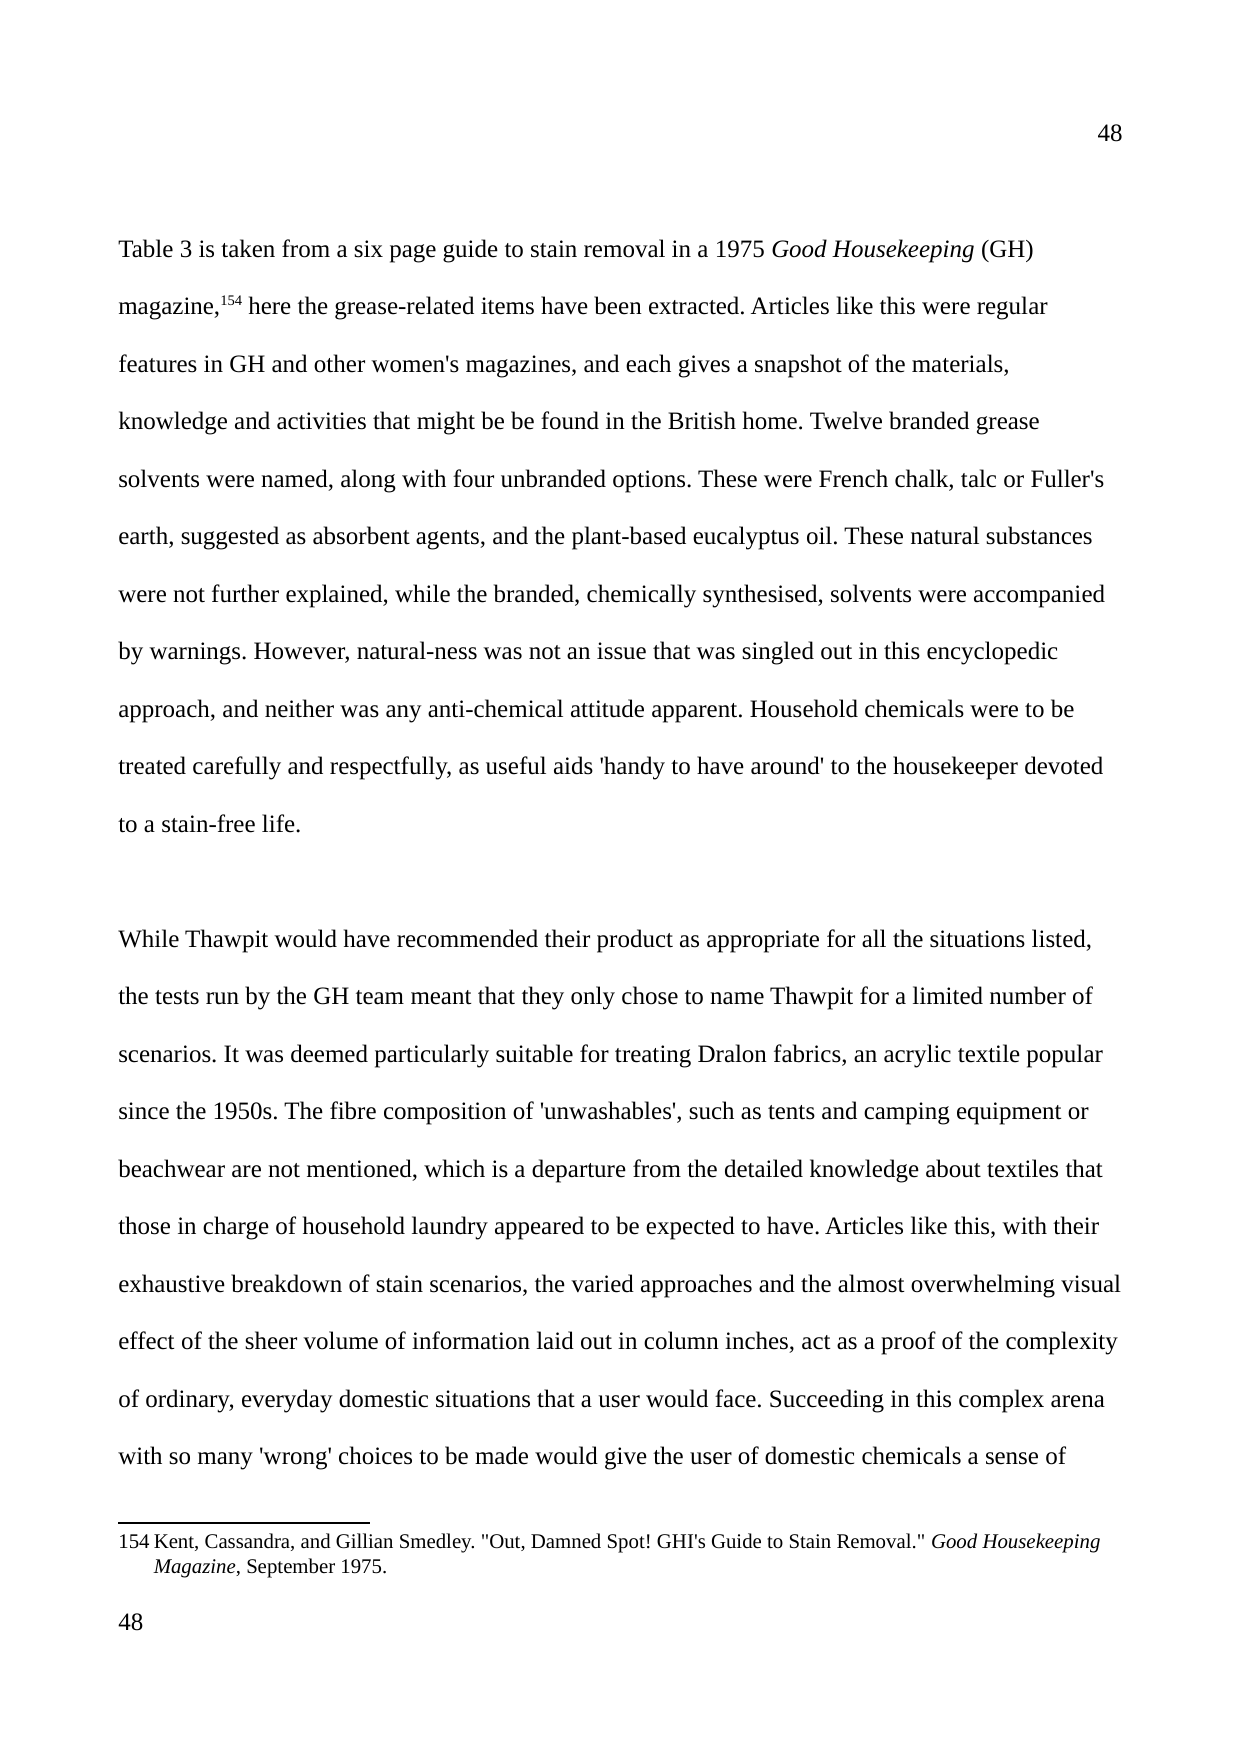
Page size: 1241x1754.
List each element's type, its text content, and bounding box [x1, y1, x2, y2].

text While Thawpit would have recommended their product as appropriate for all the situations listed, the tests run by the GH team meant that they only chose to name Thawpit for a limited number of scenarios. It was deemed particularly suitable for treating Dralon fabrics, an acrylic textile popular since the 1950s. The fibre composition of 'unwashables', such as tents and camping equipment or beachwear are not mentioned, which is a departure from the detailed knowledge about textiles that those in charge of household laundry appeared to be expected to have. Articles like this, with their exhaustive breakdown of stain scenarios, the varied approaches and the almost overwhelming visual effect of the sheer volume of information laid out in column inches, act as a proof of the complexity of ordinary, everyday domestic situations that a user would face. Succeeding in this complex arena with so many 'wrong' choices to be made would give the user of domestic chemicals a sense of [118, 924, 1122, 1470]
text Kent, Cassandra, and Gillian Smedley. "Out, Damned Spot! GHI's Guide to Stain Removal." Good Housekeeping Magazine, September 1975. [118, 1529, 1122, 1578]
text Table 3 is taken from a six page guide to stain removal in a 1975 Good Housekeeping (GH) magazine, here the grease-related items have been extracted. Articles like this were regular features in GH and other women's magazines, and each gives a snapshot of the materials, knowledge and activities that might be be found in the British home. Twelve branded grease solvents were named, along with four unbranded options. These were French chalk, talc or Fuller's earth, suggested as absorbent agents, and the plant-based eucalyptus oil. These natural substances were not further explained, while the branded, chemically synthesised, solvents were accompanied by warnings. However, natural-ness was not an issue that was singled out in this encyclopedic approach, and neither was any anti-chemical attitude apparent. Household chemicals were to be treated carefully and respectfully, as useful aids 'handy to have around' to the housekeeper devoted to a stain-free life. [118, 234, 1122, 838]
